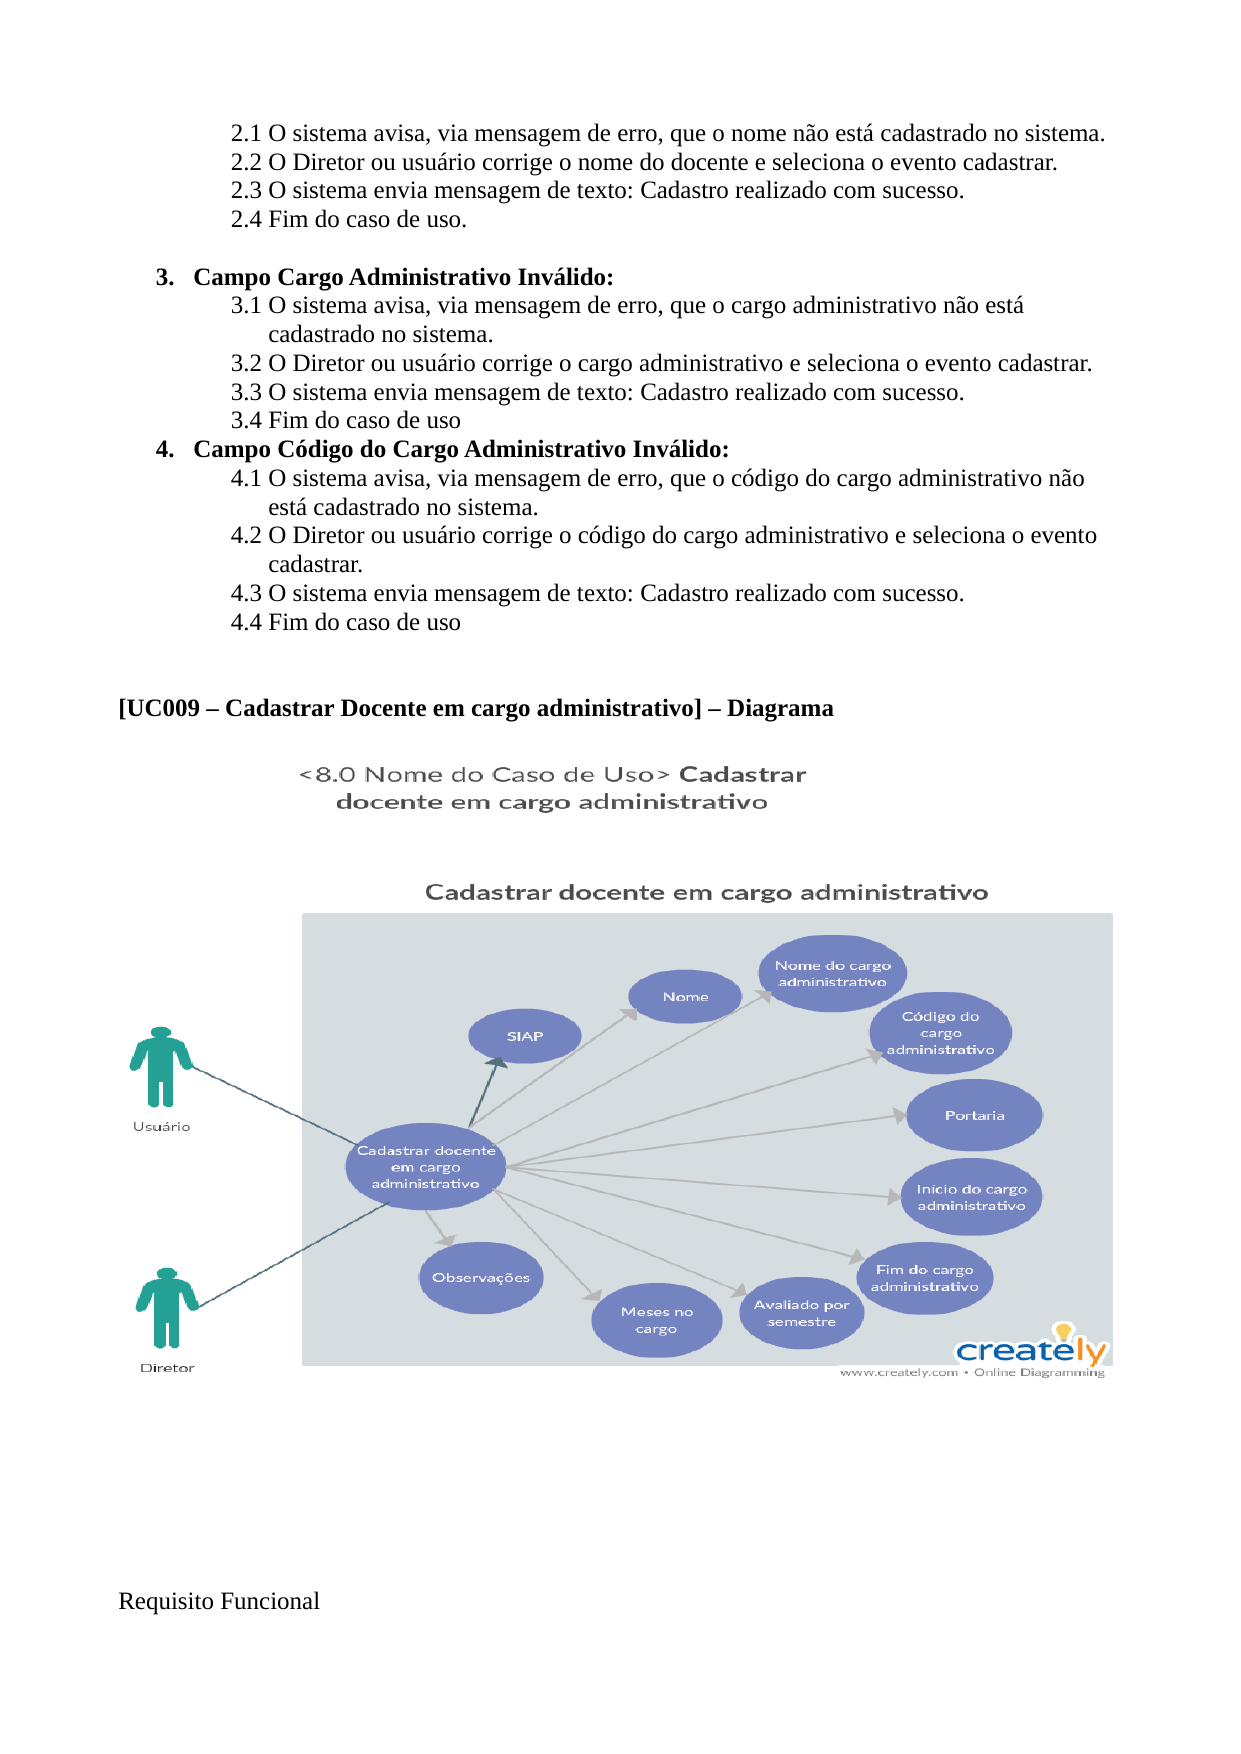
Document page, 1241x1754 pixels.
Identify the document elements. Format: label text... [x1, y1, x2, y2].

list Fim do caso de uso [231, 406, 1122, 434]
list O sistema avisa, via mensagem de erro, que o cargo administrativo não está cadastrado no sistema. [231, 291, 1122, 348]
list Fim do caso de uso. [231, 204, 1122, 233]
list O sistema envia mensagem de texto: Cadastro realizado com sucesso. [231, 377, 1122, 406]
list Campo Cargo Administrativo Inválido: [156, 262, 1122, 291]
list O sistema envia mensagem de texto: Cadastro realizado com sucesso. [231, 176, 1122, 204]
text [UC009 – Cadastrar Docente em cargo administrativo] – Diagrama [118, 693, 1122, 722]
list O sistema avisa, via mensagem de erro, que o código do cargo administrativo não está cadastrado no sistema. [231, 463, 1122, 521]
text Requisito Funcional [118, 1586, 1122, 1615]
list O sistema envia mensagem de texto: Cadastro realizado com sucesso. [231, 578, 1122, 607]
list O Diretor ou usuário corrige o nome do docente e seleciona o evento cadastrar. [231, 147, 1122, 176]
list Campo Código do Cargo Administrativo Inválido: [156, 434, 1122, 463]
list O Diretor ou usuário corrige o código do cargo administrativo e seleciona o evento cadastrar. [231, 521, 1122, 578]
list O sistema avisa, via mensagem de erro, que o nome não está cadastrado no sistema. [231, 118, 1122, 147]
list O Diretor ou usuário corrige o cargo administrativo e seleciona o evento cadastrar. [231, 348, 1122, 377]
list Fim do caso de uso [231, 607, 1122, 636]
